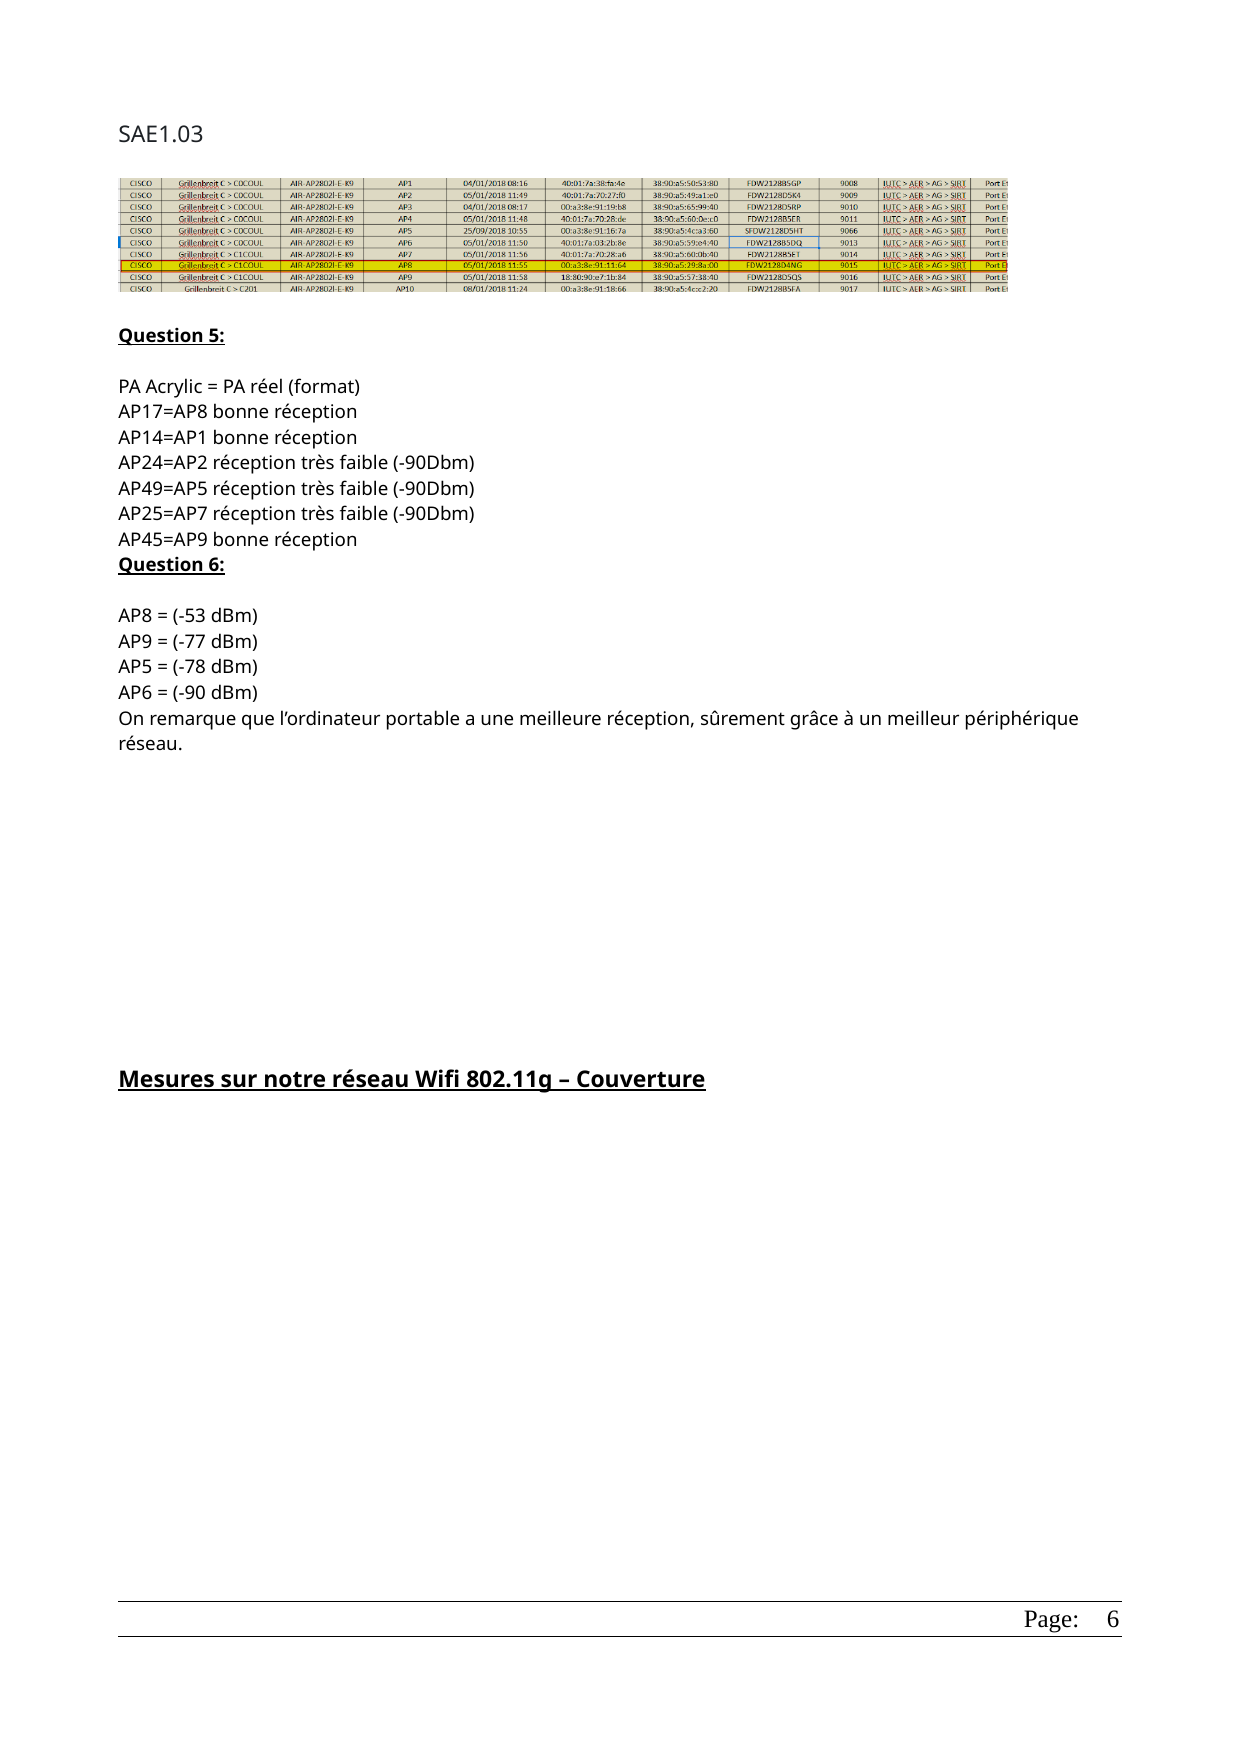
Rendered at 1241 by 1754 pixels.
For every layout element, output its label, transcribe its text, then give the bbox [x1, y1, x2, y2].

text AP24=AP2 réception très faible (-90Dbm) [118, 450, 1122, 475]
text Question 5: [118, 322, 1122, 348]
text AP14=AP1 bonne réception [118, 424, 1122, 450]
text AP17=AP8 bonne réception [118, 399, 1122, 424]
text PA Acrylic = PA réel (format) [118, 373, 1122, 399]
text AP6 = (-90 dBm) [118, 679, 1122, 705]
text AP49=AP5 réception très faible (-90Dbm) [118, 475, 1122, 501]
picture [118, 178, 1008, 292]
text AP9 = (-77 dBm) [118, 628, 1122, 654]
text AP5 = (-78 dBm) [118, 654, 1122, 679]
text AP8 = (-53 dBm) [118, 603, 1122, 628]
text AP25=AP7 réception très faible (-90Dbm) [118, 501, 1122, 526]
text Mesures sur notre réseau Wifi 802.11g – Couverture [118, 1062, 1122, 1094]
text AP45=AP9 bonne réception [118, 526, 1122, 552]
text On remarque que l’ordinateur portable a une meilleure réception, sûrement grâce à un meilleur périphérique réseau. [118, 705, 1122, 756]
text Question 6: [118, 552, 1122, 577]
